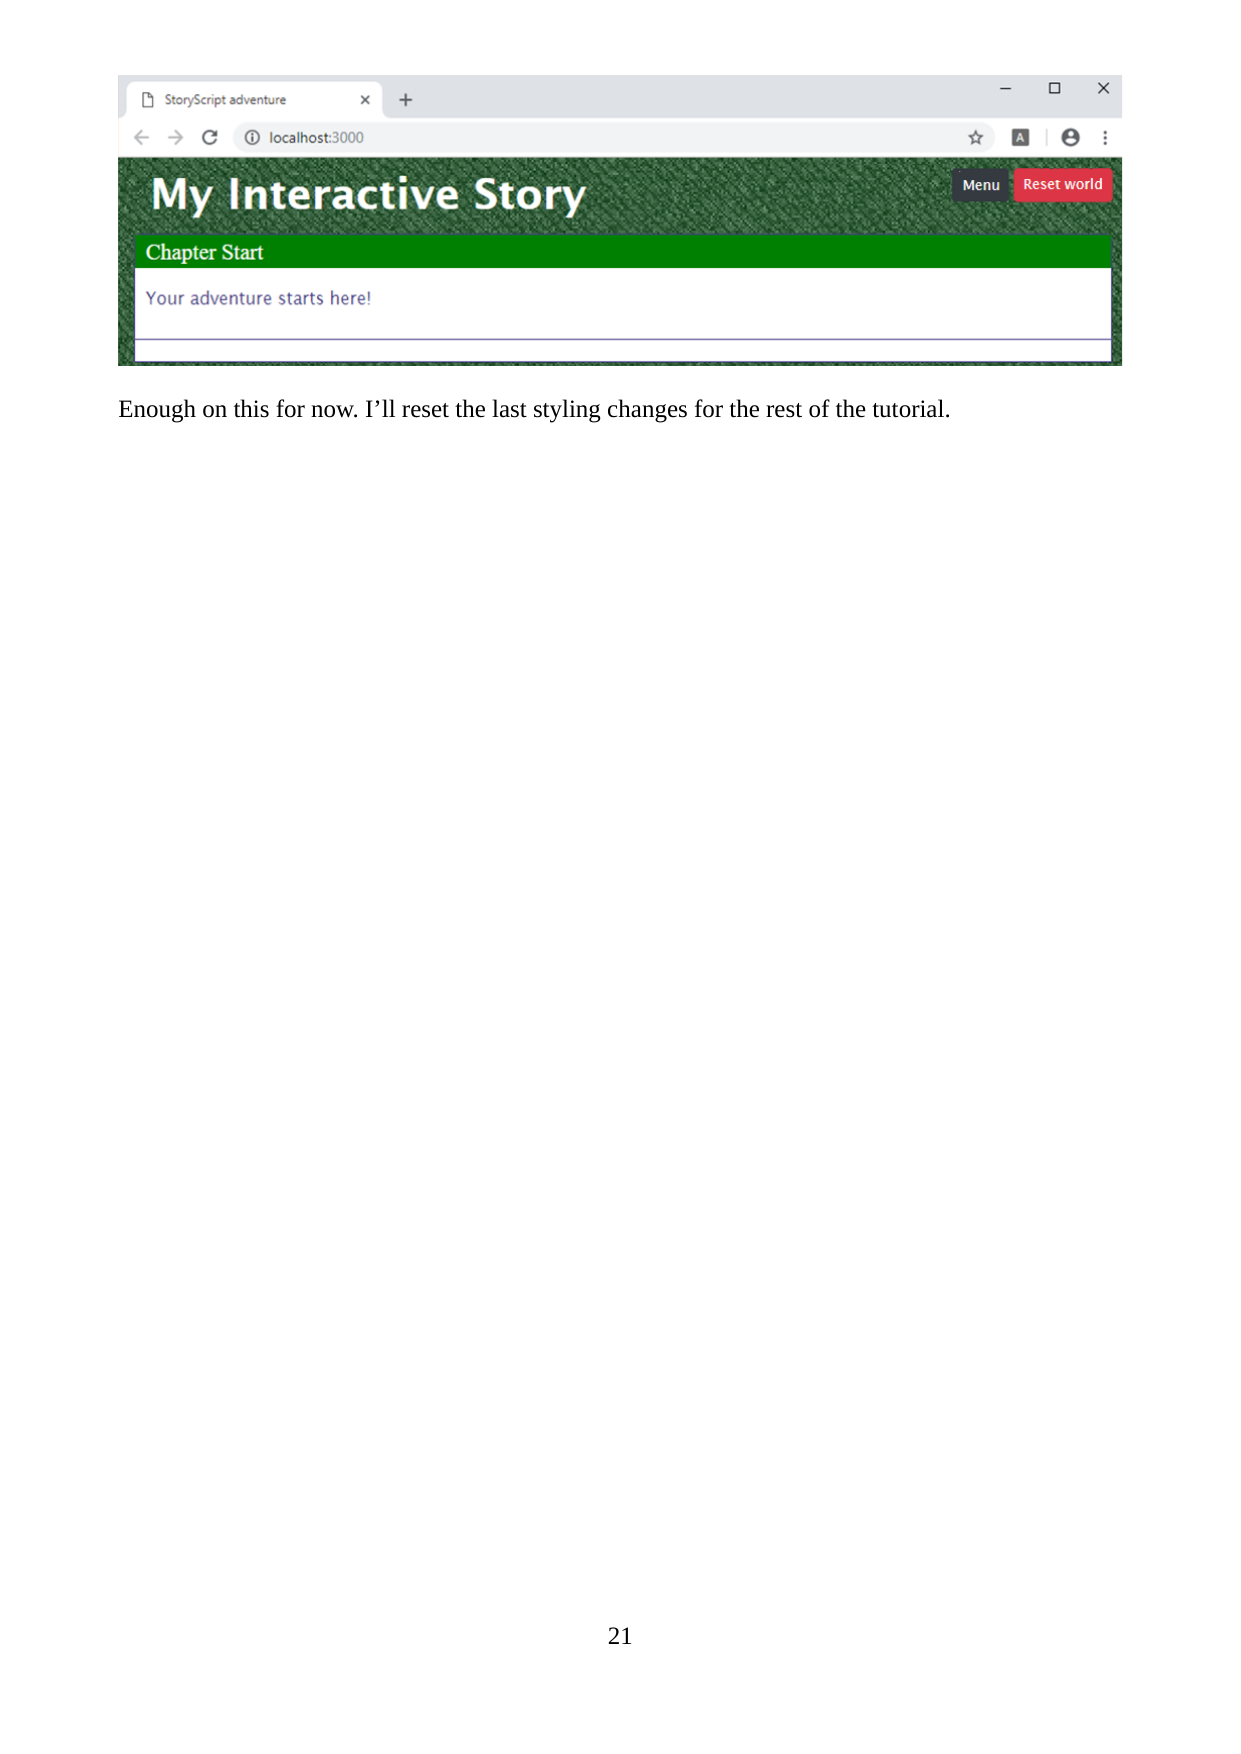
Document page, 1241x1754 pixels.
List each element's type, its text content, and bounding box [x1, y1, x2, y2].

text Enough on this for now. I’ll reset the last styling changes for the rest of the tutorial. [118, 394, 1122, 423]
